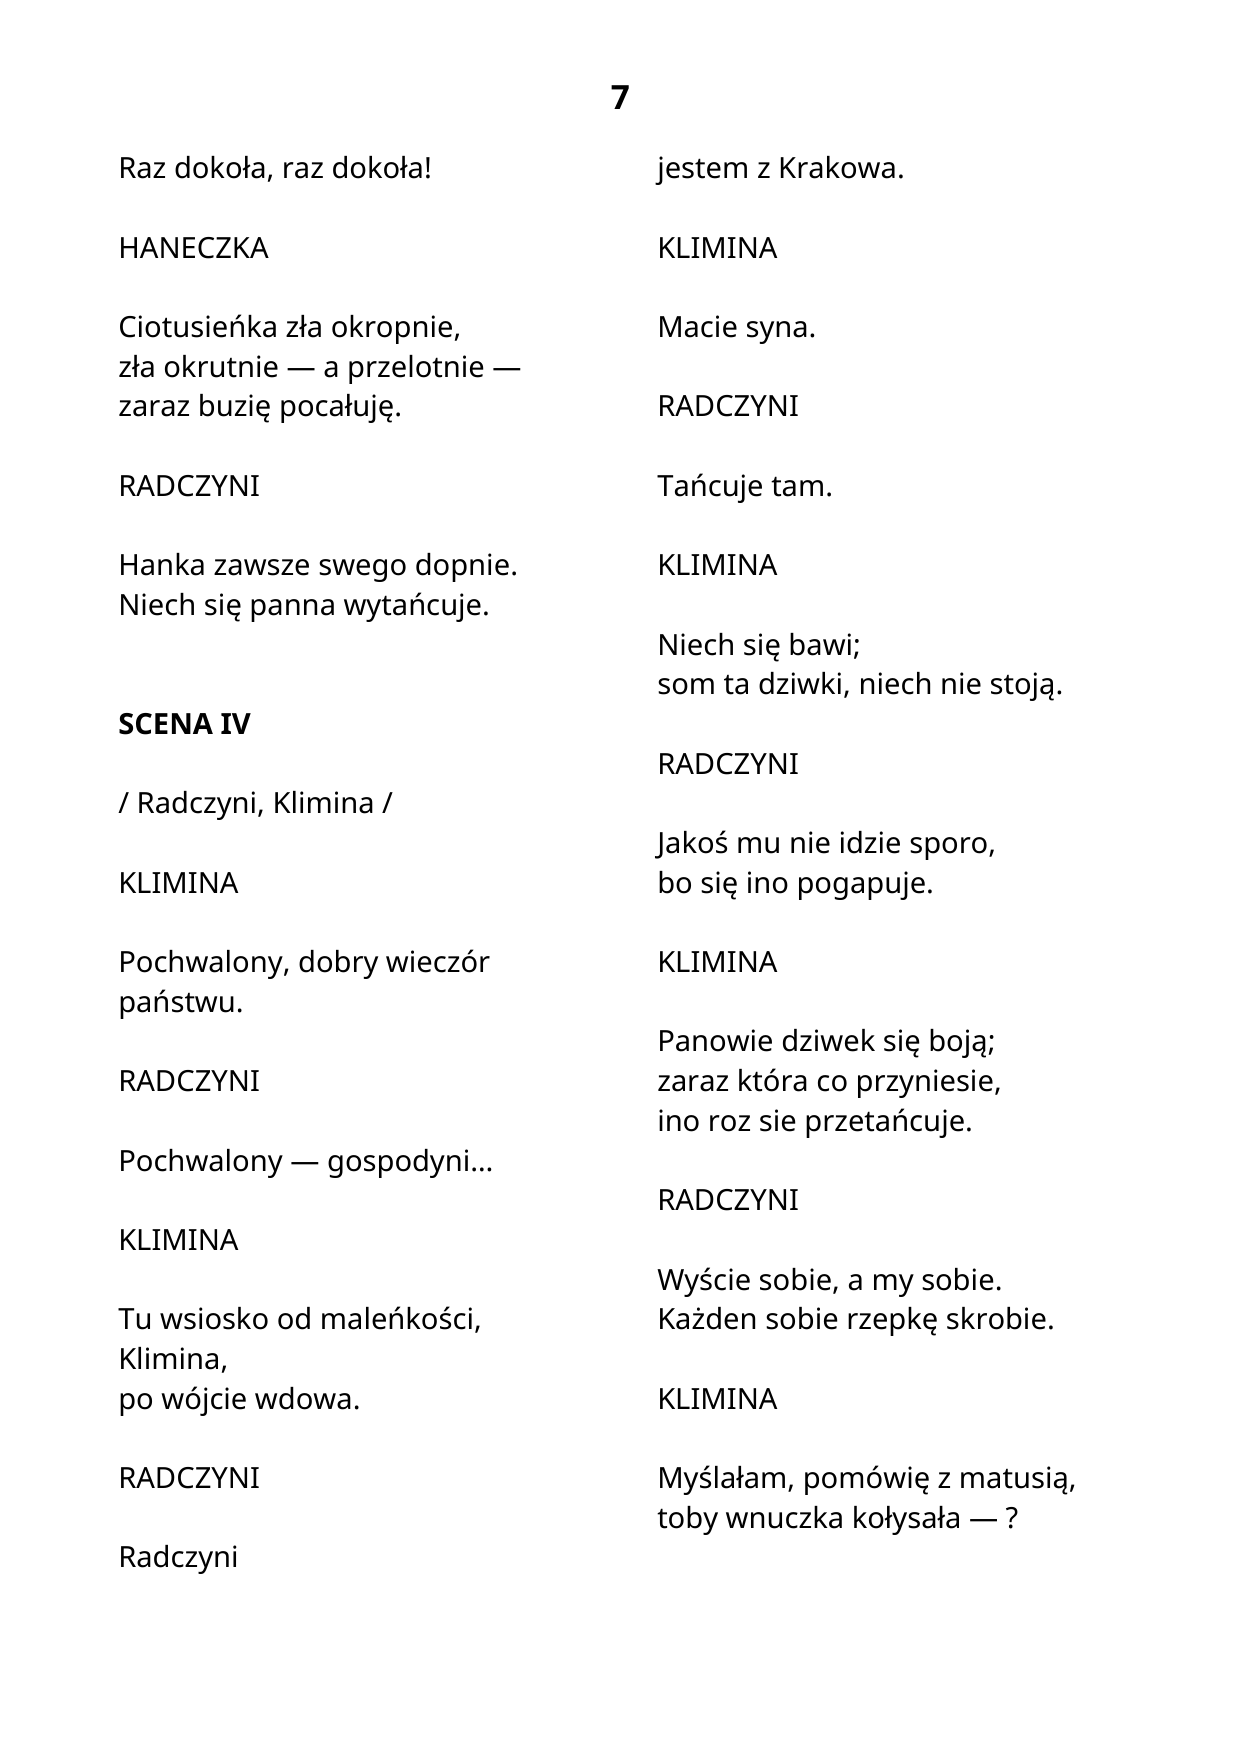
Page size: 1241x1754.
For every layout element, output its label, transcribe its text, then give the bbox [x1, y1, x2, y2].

text RADCZYNI [657, 1179, 1122, 1219]
text RADCZYNI [657, 386, 1122, 425]
text Macie syna. [657, 306, 1122, 346]
text toby wnuczka kołysała — ? [657, 1497, 1122, 1537]
text Jakoś mu nie idzie sporo, [657, 822, 1122, 862]
text Niech się bawi; [657, 624, 1122, 663]
text bo się ino pogapuje. [657, 862, 1122, 902]
text Pochwalony — gospodyni… [118, 1140, 583, 1179]
text po wójcie wdowa. [118, 1378, 583, 1418]
text Niech się panna wytańcuje. [118, 584, 583, 624]
text Każden sobie rzepkę skrobie. [657, 1298, 1122, 1338]
text KLIMINA [657, 227, 1122, 267]
text KLIMINA [657, 941, 1122, 981]
text zła okrutnie — a przelotnie — [118, 346, 583, 386]
text RADCZYNI [657, 743, 1122, 783]
text Hanka zawsze swego dopnie. [118, 544, 583, 584]
text ino roz sie przetańcuje. [657, 1100, 1122, 1140]
text HANECZKA [118, 227, 583, 267]
text KLIMINA [657, 1378, 1122, 1418]
text zaraz która co przyniesie, [657, 1060, 1122, 1100]
text Tu wsiosko od maleńkości, Klimina, [118, 1298, 583, 1378]
text KLIMINA [118, 1219, 583, 1259]
text RADCZYNI [118, 1060, 583, 1100]
text jestem z Krakowa. [657, 148, 1122, 187]
text Panowie dziwek się boją; [657, 1021, 1122, 1060]
text Ciotusieńka zła okropnie, [118, 306, 583, 346]
text Wyście sobie, a my sobie. [657, 1259, 1122, 1298]
text zaraz buzię pocałuję. [118, 386, 583, 425]
text Myślałam, pomówię z matusią, [657, 1457, 1122, 1497]
text som ta dziwki, niech nie stoją. [657, 663, 1122, 703]
text KLIMINA [118, 862, 583, 902]
text Radczyni [118, 1537, 583, 1576]
text Raz dokoła, raz dokoła! [118, 148, 583, 187]
text SCENA IV [118, 703, 583, 743]
text KLIMINA [657, 544, 1122, 584]
text Pochwalony, dobry wieczór państwu. [118, 941, 583, 1021]
text Tańcuje tam. [657, 465, 1122, 505]
text RADCZYNI [118, 465, 583, 505]
text / Radczyni, Klimina / [118, 783, 583, 822]
text RADCZYNI [118, 1457, 583, 1497]
